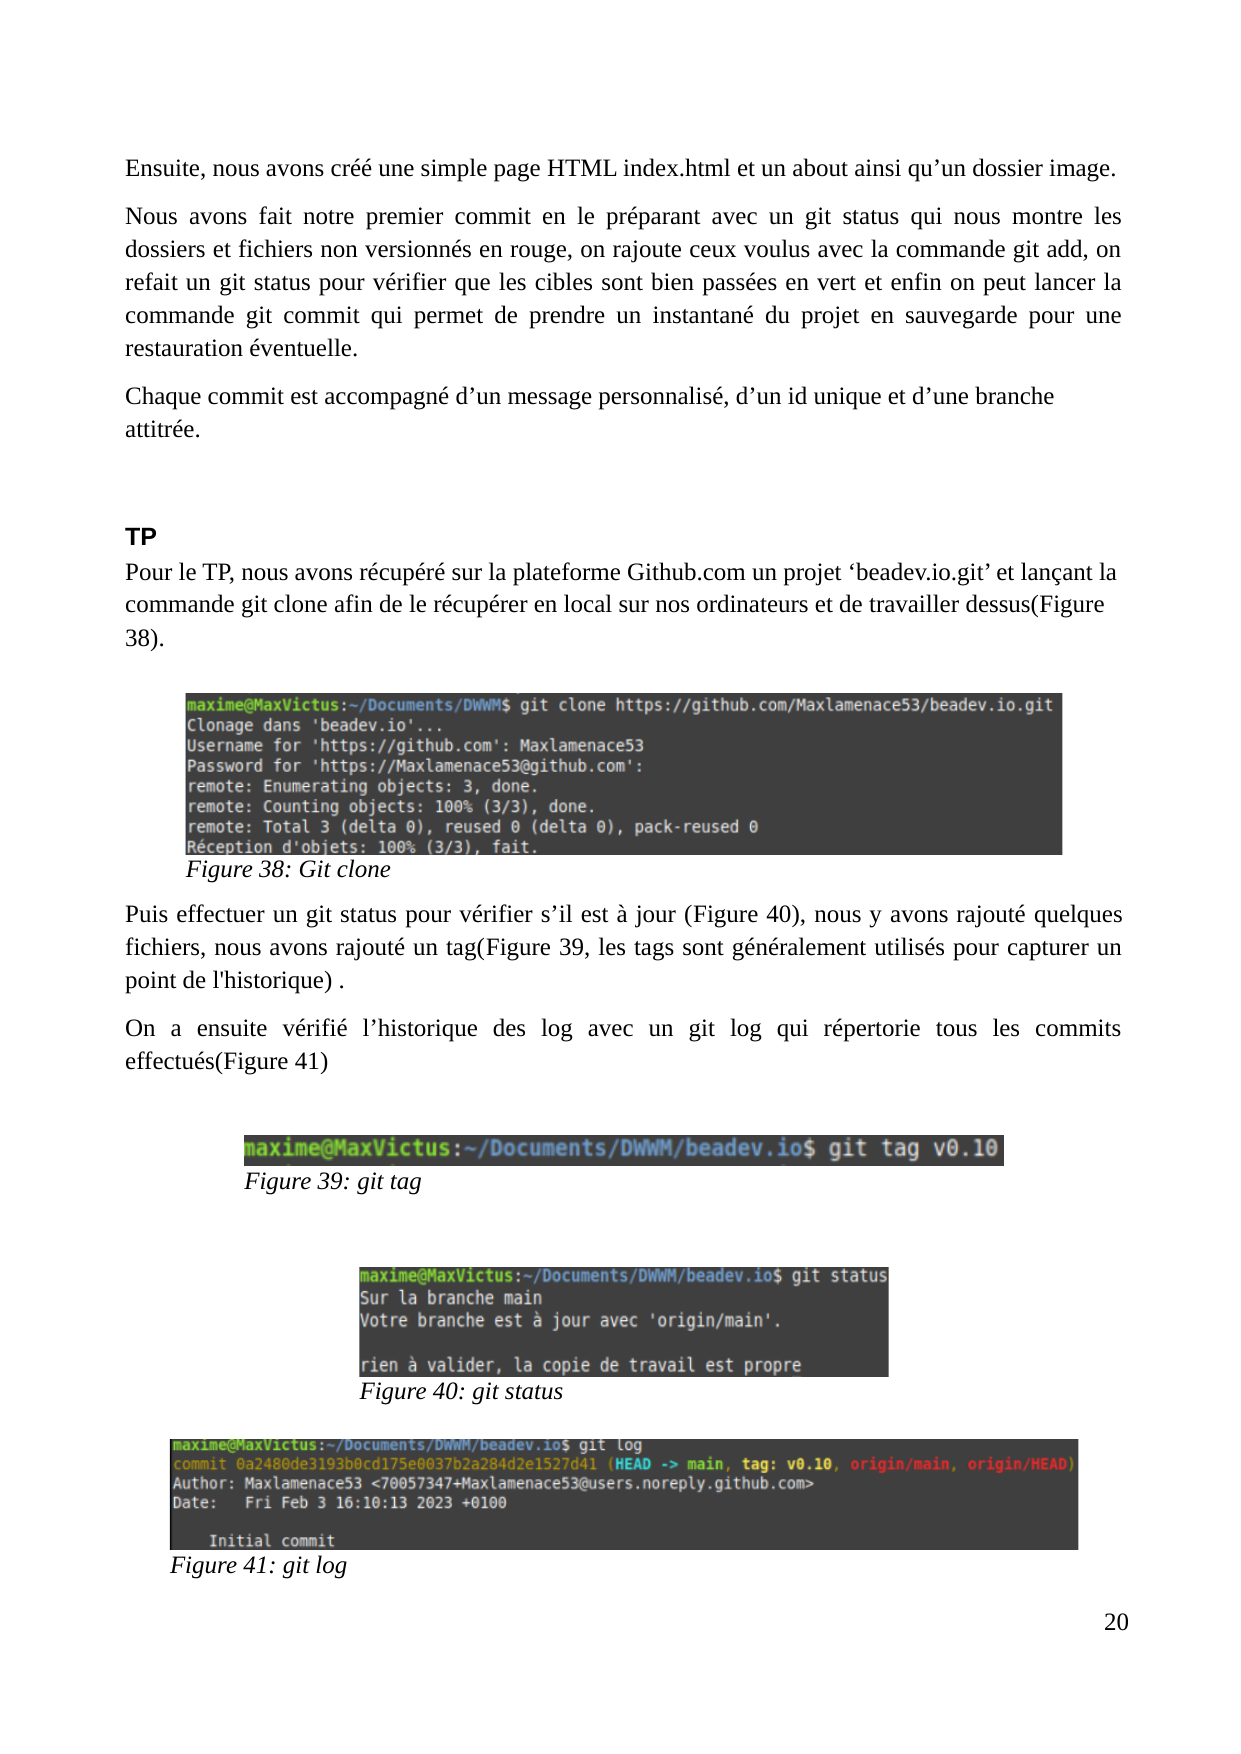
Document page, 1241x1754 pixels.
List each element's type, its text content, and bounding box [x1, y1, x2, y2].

text Pour le TP, nous avons récupéré sur la plateforme Github.com un projet ‘beadev.io.git’ et lançant la commande git clone afin de le récupérer en local sur nos ordinateurs et de travailler dessus(Figure 38). [125, 557, 1123, 651]
picture [169, 1439, 1079, 1550]
text Figure 39: git tag [244, 1166, 1004, 1195]
text Puis effectuer un git status pour vérifier s’il est à jour (Figure 40), nous y avons rajouté quelques fichiers, nous avons rajouté un tag(Figure 39, les tags sont généralement utilisés pour capturer un point de l'historique) . [125, 670, 1123, 994]
subtitle TP [125, 522, 1123, 550]
text Figure 40: git status [359, 1377, 889, 1405]
text Ensuite, nous avons créé une simple page HTML index.html et un about ainsi qu’un dossier image. [125, 153, 1123, 182]
text Nous avons fait notre premier commit en le préparant avec un git status qui nous montre les dossiers et fichiers non versionnés en rouge, on rajoute ceux voulus avec la commande git add, on refait un git status pour vérifier que les cibles sont bien passées en vert et enfin on peut lancer la commande git commit qui permet de prendre un instantané du projet en sauvegarde pour une restauration éventuelle. [125, 201, 1123, 362]
text Chaque commit est accompagné d’un message personnalisé, d’un id unique et d’une branche attitrée. [125, 381, 1123, 443]
text On a ensuite vérifié l’historique des log avec un git log qui répertorie tous les commits effectués(Figure 41) [125, 1013, 1123, 1075]
text [170, 1427, 1078, 1439]
text Figure 41: git log [170, 1550, 1078, 1578]
text [359, 1255, 889, 1267]
text [244, 1122, 1004, 1135]
text [125, 1141, 1123, 1207]
picture [359, 1267, 889, 1377]
text Figure 38: Git clone [186, 855, 1062, 883]
picture [185, 693, 1063, 855]
picture [244, 1135, 1004, 1166]
